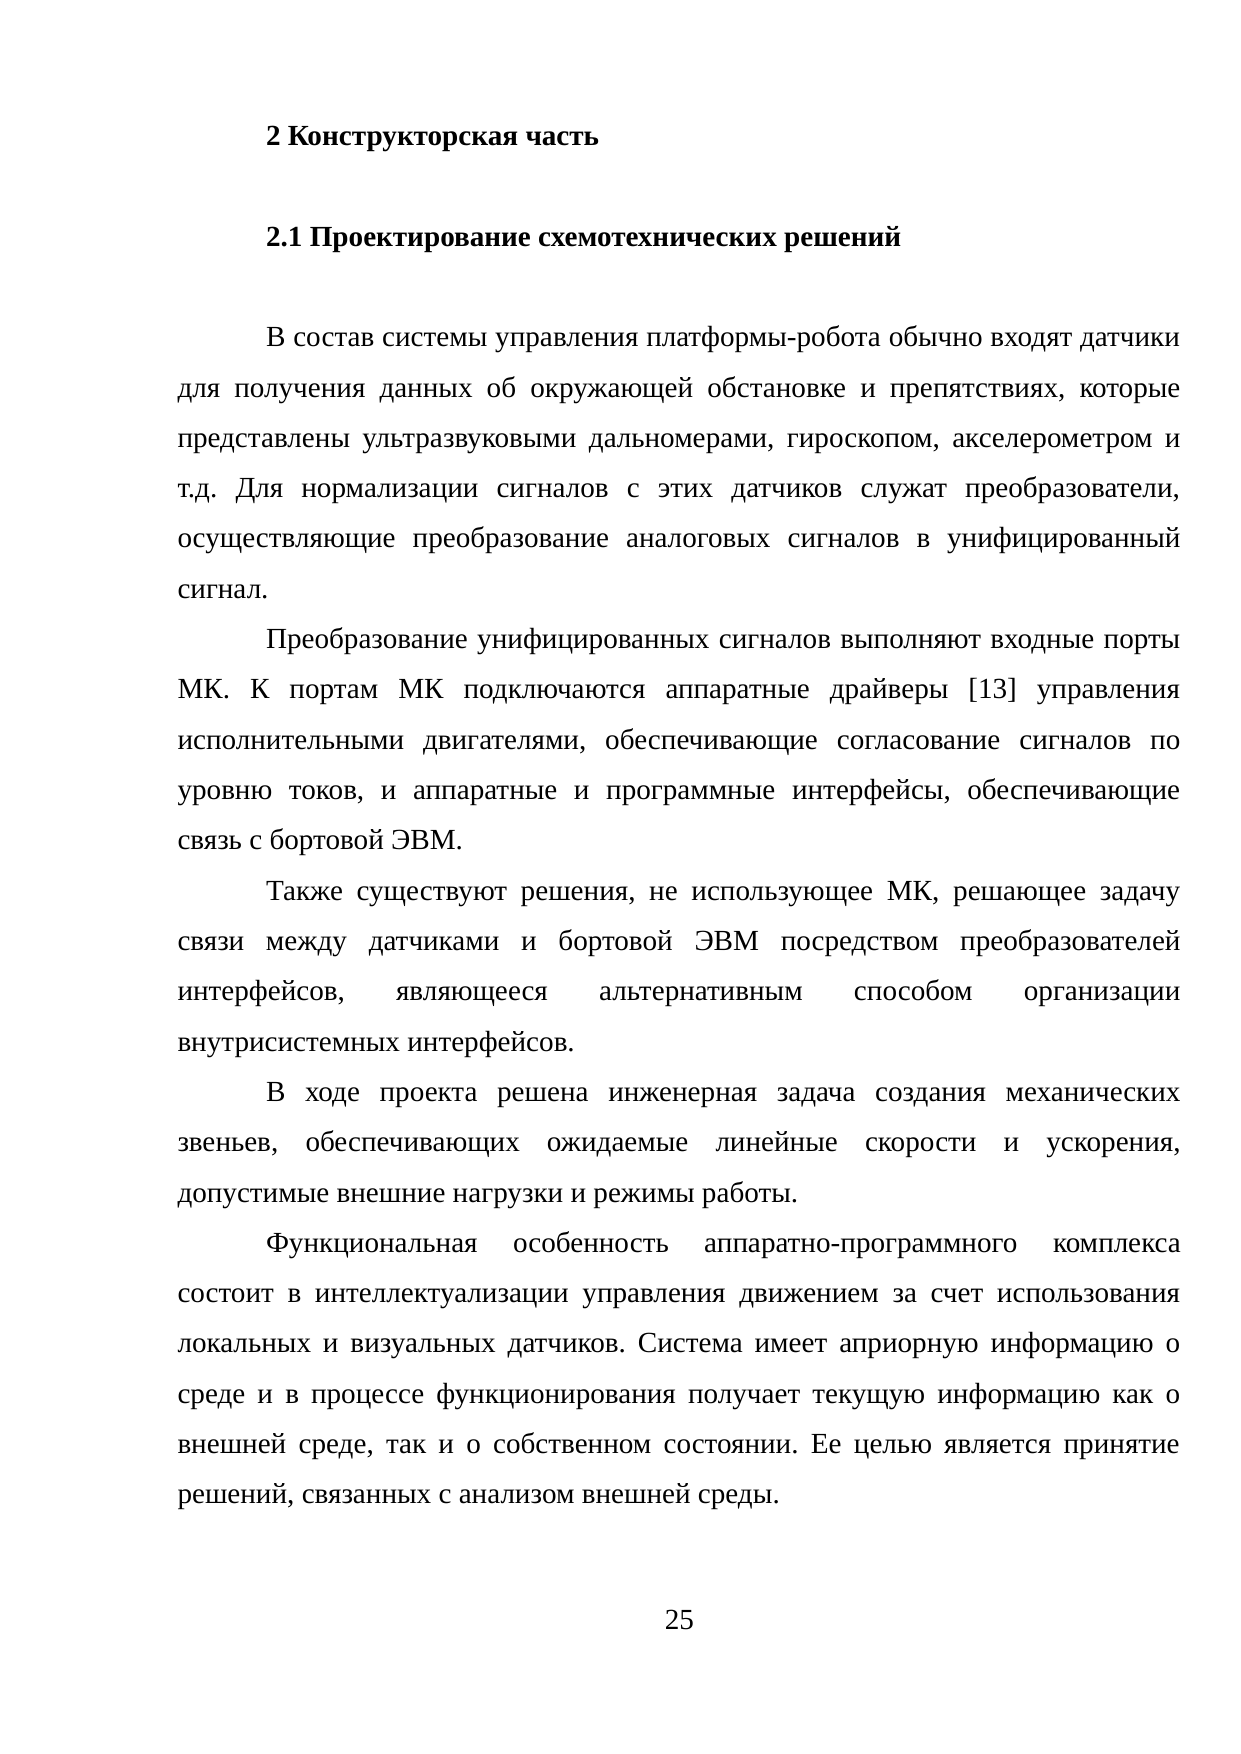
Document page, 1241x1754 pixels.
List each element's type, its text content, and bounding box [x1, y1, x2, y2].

subtitle 2.1 Проектирование схемотехнических решений [177, 219, 1181, 252]
text В состав системы управления платформы-робота обычно входят датчики для получения данных об окружающей обстановке и препятствиях, которые представлены ультразвуковыми дальномерами, гироскопом, акселерометром и т.д. Для нормализации сигналов с этих датчиков служат преобразователи, осуществляющие преобразование аналоговых сигналов в унифицированный сигнал. [177, 319, 1181, 604]
text Функциональная особенность аппаратно-программного комплекса состоит в интеллектуализации управления движением за счет использования локальных и визуальных датчиков. Система имеет априорную информацию о среде и в процессе функционирования получает текущую информацию как о внешней среде, так и о собственном состоянии. Ее целью является принятие решений, связанных с анализом внешней среды. [177, 1225, 1181, 1510]
text Преобразование унифицированных сигналов выполняют входные порты МК. К портам МК подключаются аппаратные драйверы [13] управления исполнительными двигателями, обеспечивающие согласование сигналов по уровню токов, и аппаратные и программные интерфейсы, обеспечивающие связь с бортовой ЭВМ. [177, 621, 1181, 856]
text В ходе проекта решена инженерная задача создания механических звеньев, обеспечивающих ожидаемые линейные скорости и ускорения, допустимые внешние нагрузки и режимы работы. [177, 1074, 1181, 1208]
subtitle 2 Конструкторская часть [177, 118, 1181, 152]
text Также существуют решения, не использующее МК, решающее задачу связи между датчиками и бортовой ЭВМ посредством преобразователей интерфейсов, являющееся альтернативным способом организации внутрисистемных интерфейсов. [177, 873, 1181, 1057]
